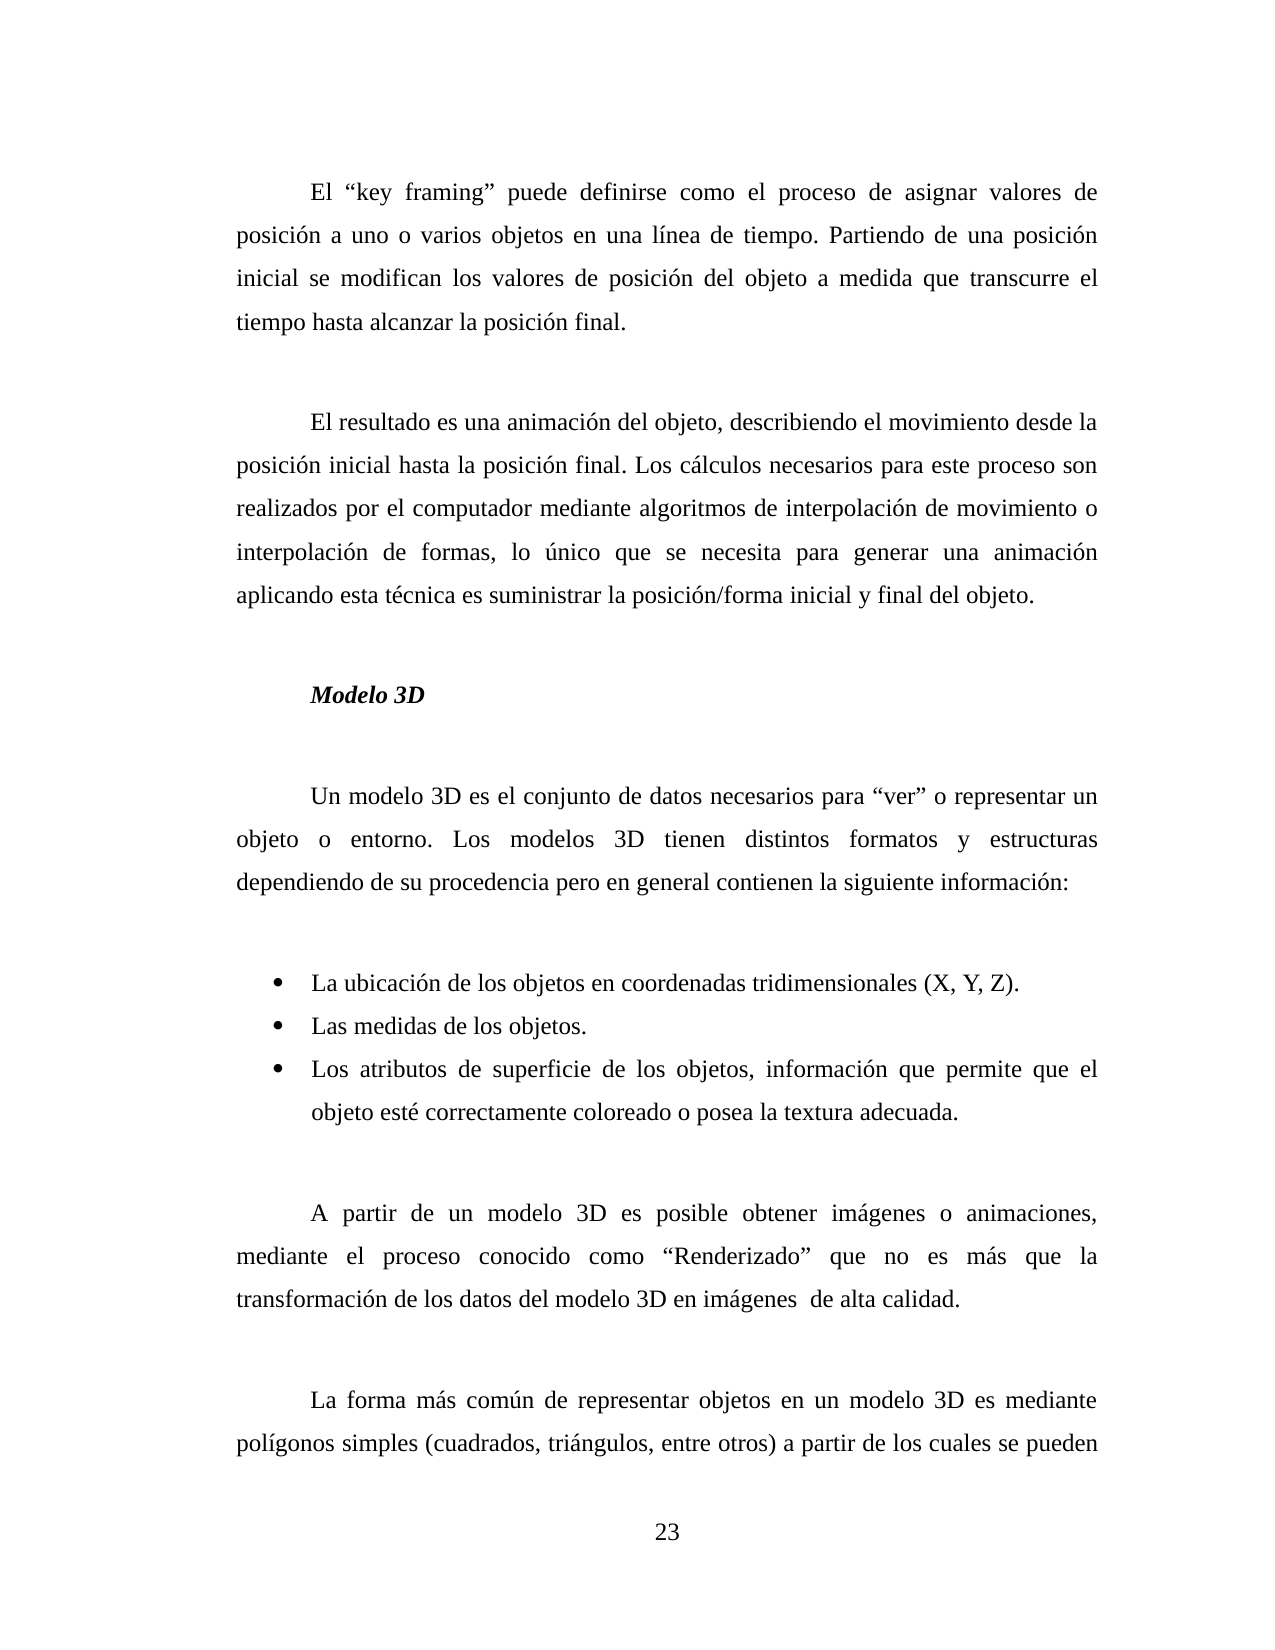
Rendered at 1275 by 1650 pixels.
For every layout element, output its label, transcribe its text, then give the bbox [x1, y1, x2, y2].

text La forma más común de representar objetos en un modelo 3D es mediante polígonos simples (cuadrados, triángulos, entre otros) a partir de los cuales se pueden [236, 1385, 1098, 1457]
list Las medidas de los objetos. [274, 1011, 1098, 1040]
text Un modelo 3D es el conjunto de datos necesarios para “ver” o representar un objeto o entorno. Los modelos 3D tienen distintos formatos y estructuras dependiendo de su procedencia pero en general contienen la siguiente información: [236, 781, 1098, 896]
text Modelo 3D [236, 680, 1098, 709]
text El resultado es una animación del objeto, describiendo el movimiento desde la posición inicial hasta la posición final. Los cálculos necesarios para este proceso son realizados por el computador mediante algoritmos de interpolación de movimiento o interpolación de formas, lo único que se necesita para generar una animación aplicando esta técnica es suministrar la posición/forma inicial y final del objeto. [236, 407, 1098, 608]
list La ubicación de los objetos en coordenadas tridimensionales (X, Y, Z). [274, 968, 1098, 997]
text El “key framing” puede definirse como el proceso de asignar valores de posición a uno o varios objetos en una línea de tiempo. Partiendo de una posición inicial se modifican los valores de posición del objeto a medida que transcurre el tiempo hasta alcanzar la posición final. [236, 177, 1098, 335]
text A partir de un modelo 3D es posible obtener imágenes o animaciones, mediante el proceso conocido como “Renderizado” que no es más que la transformación de los datos del modelo 3D en imágenes de alta calidad. [236, 1198, 1098, 1313]
list Los atributos de superficie de los objetos, información que permite que el objeto esté correctamente coloreado o posea la textura adecuada. [274, 1054, 1098, 1126]
